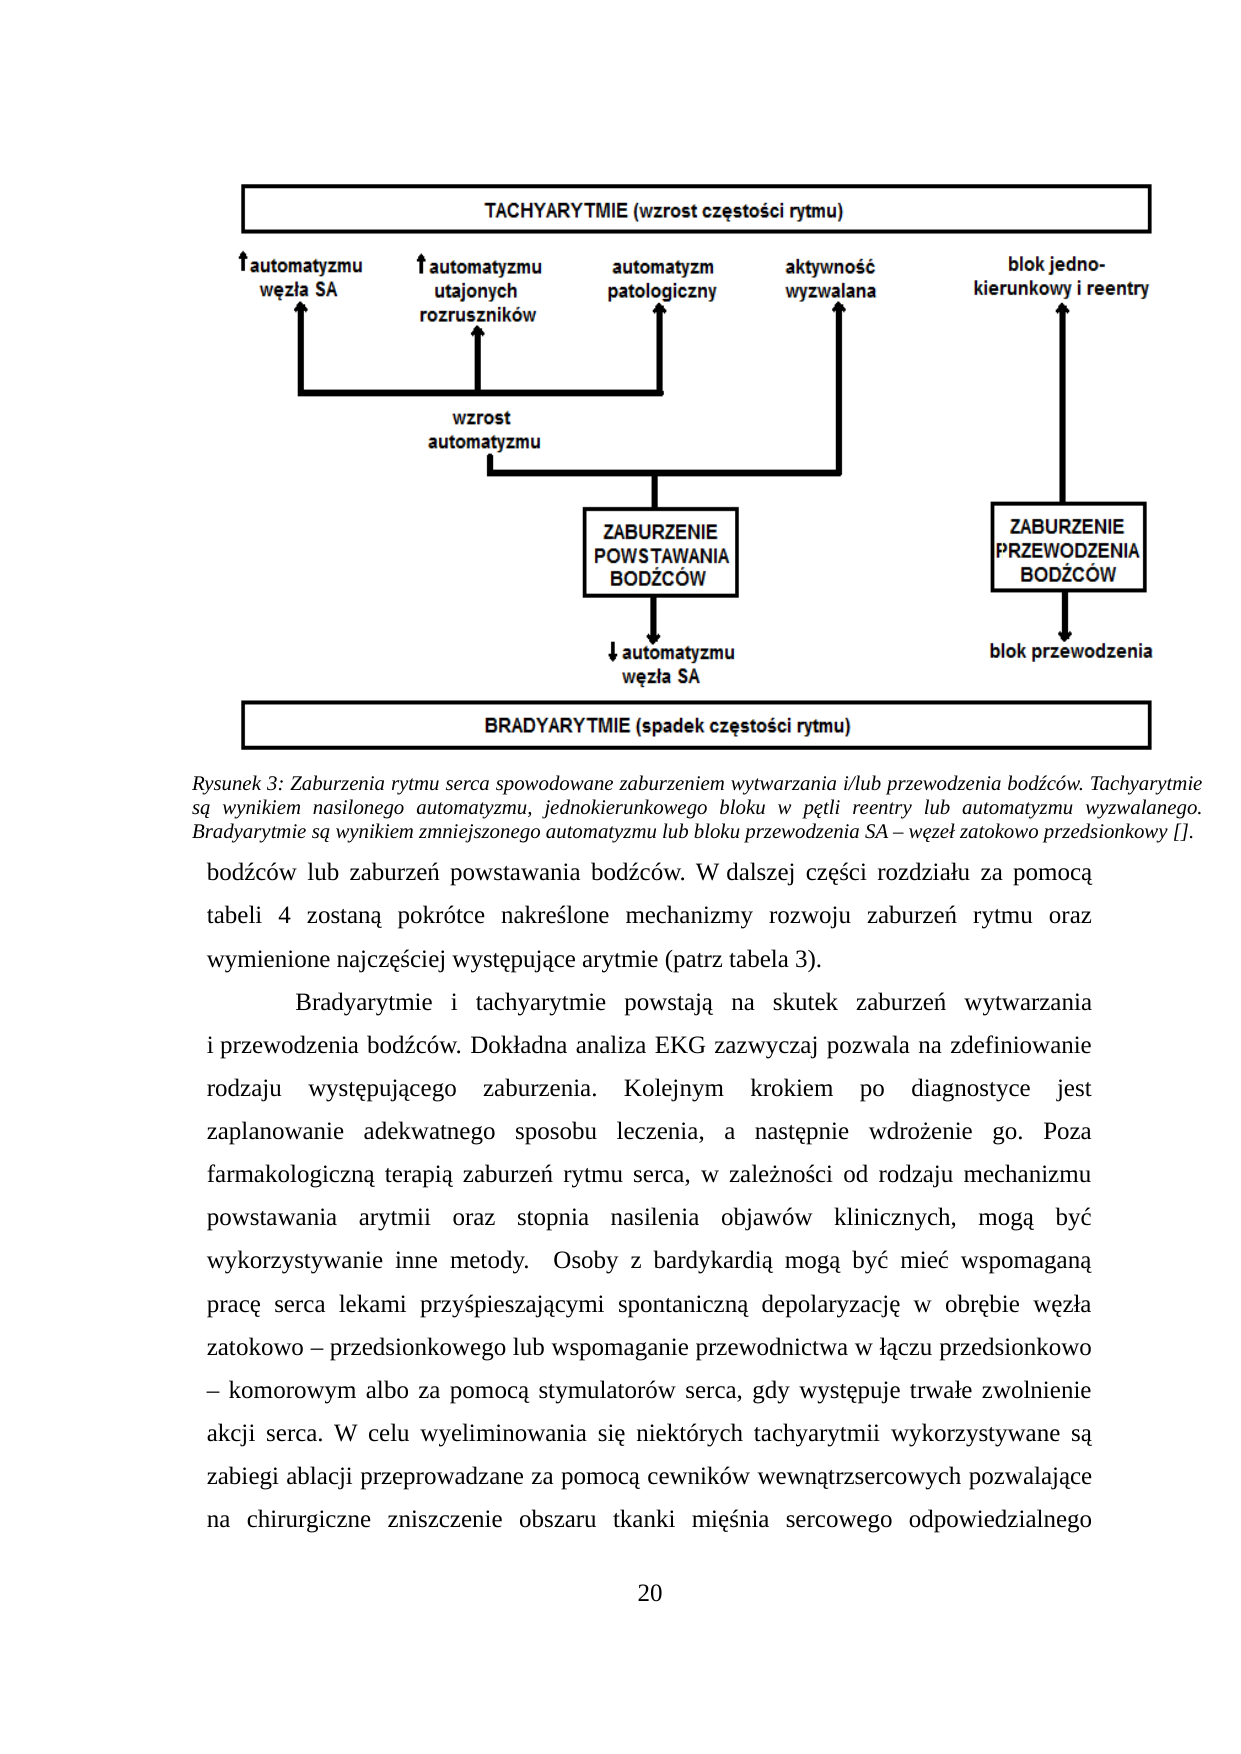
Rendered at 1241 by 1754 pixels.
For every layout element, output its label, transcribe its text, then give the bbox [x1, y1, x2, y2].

text Rysunek 3: Zaburzenia rytmu serca spowodowane zaburzeniem wytwarzania i/lub przewodzenia bodźców. Tachyarytmie są wynikiem nasilonego automatyzmu, jednokierunkowego bloku w pętli reentry lub automatyzmu wyzwalanego. Bradyarytmie są wynikiem zmniejszonego automatyzmu lub bloku przewodzenia SA – węzeł zatokowo przedsionkowy []. [192, 771, 1206, 843]
text bodźców lub zaburzeń powstawania bodźców. W dalszej części rozdziału za pomocą tabeli 4 zostaną pokrótce nakreślone mechanizmy rozwoju zaburzeń rytmu oraz wymienione najczęściej występujące arytmie (patrz tabela 3). [207, 843, 1093, 972]
text Bradyarytmie i tachyarytmie powstają na skutek zaburzeń wytwarzania i przewodzenia bodźców. Dokładna analiza EKG zazwyczaj pozwala na zdefiniowanie rodzaju występującego zaburzenia. Kolejnym krokiem po diagnostyce jest zaplanowanie adekwatnego sposobu leczenia, a następnie wdrożenie go. Poza farmakologiczną terapią zaburzeń rytmu serca, w zależności od rodzaju mechanizmu powstawania arytmii oraz stopnia nasilenia objawów klinicznych, mogą być wykorzystywanie inne metody. Osoby z bardykardią mogą być mieć wspomaganą pracę serca lekami przyśpieszającymi spontaniczną depolaryzację w obrębie węzła zatokowo – przedsionkowego lub wspomaganie przewodnictwa w łączu przedsionkowo – komorowym albo za pomocą stymulatorów serca, gdy występuje trwałe zwolnienie akcji serca. W celu wyeliminowania się niektórych tachyarytmii wykorzystywane są zabiegi ablacji przeprowadzane za pomocą cewników wewnątrzsercowych pozwalające na chirurgiczne zniszczenie obszaru tkanki mięśnia sercowego odpowiedzialnego [207, 987, 1093, 1533]
